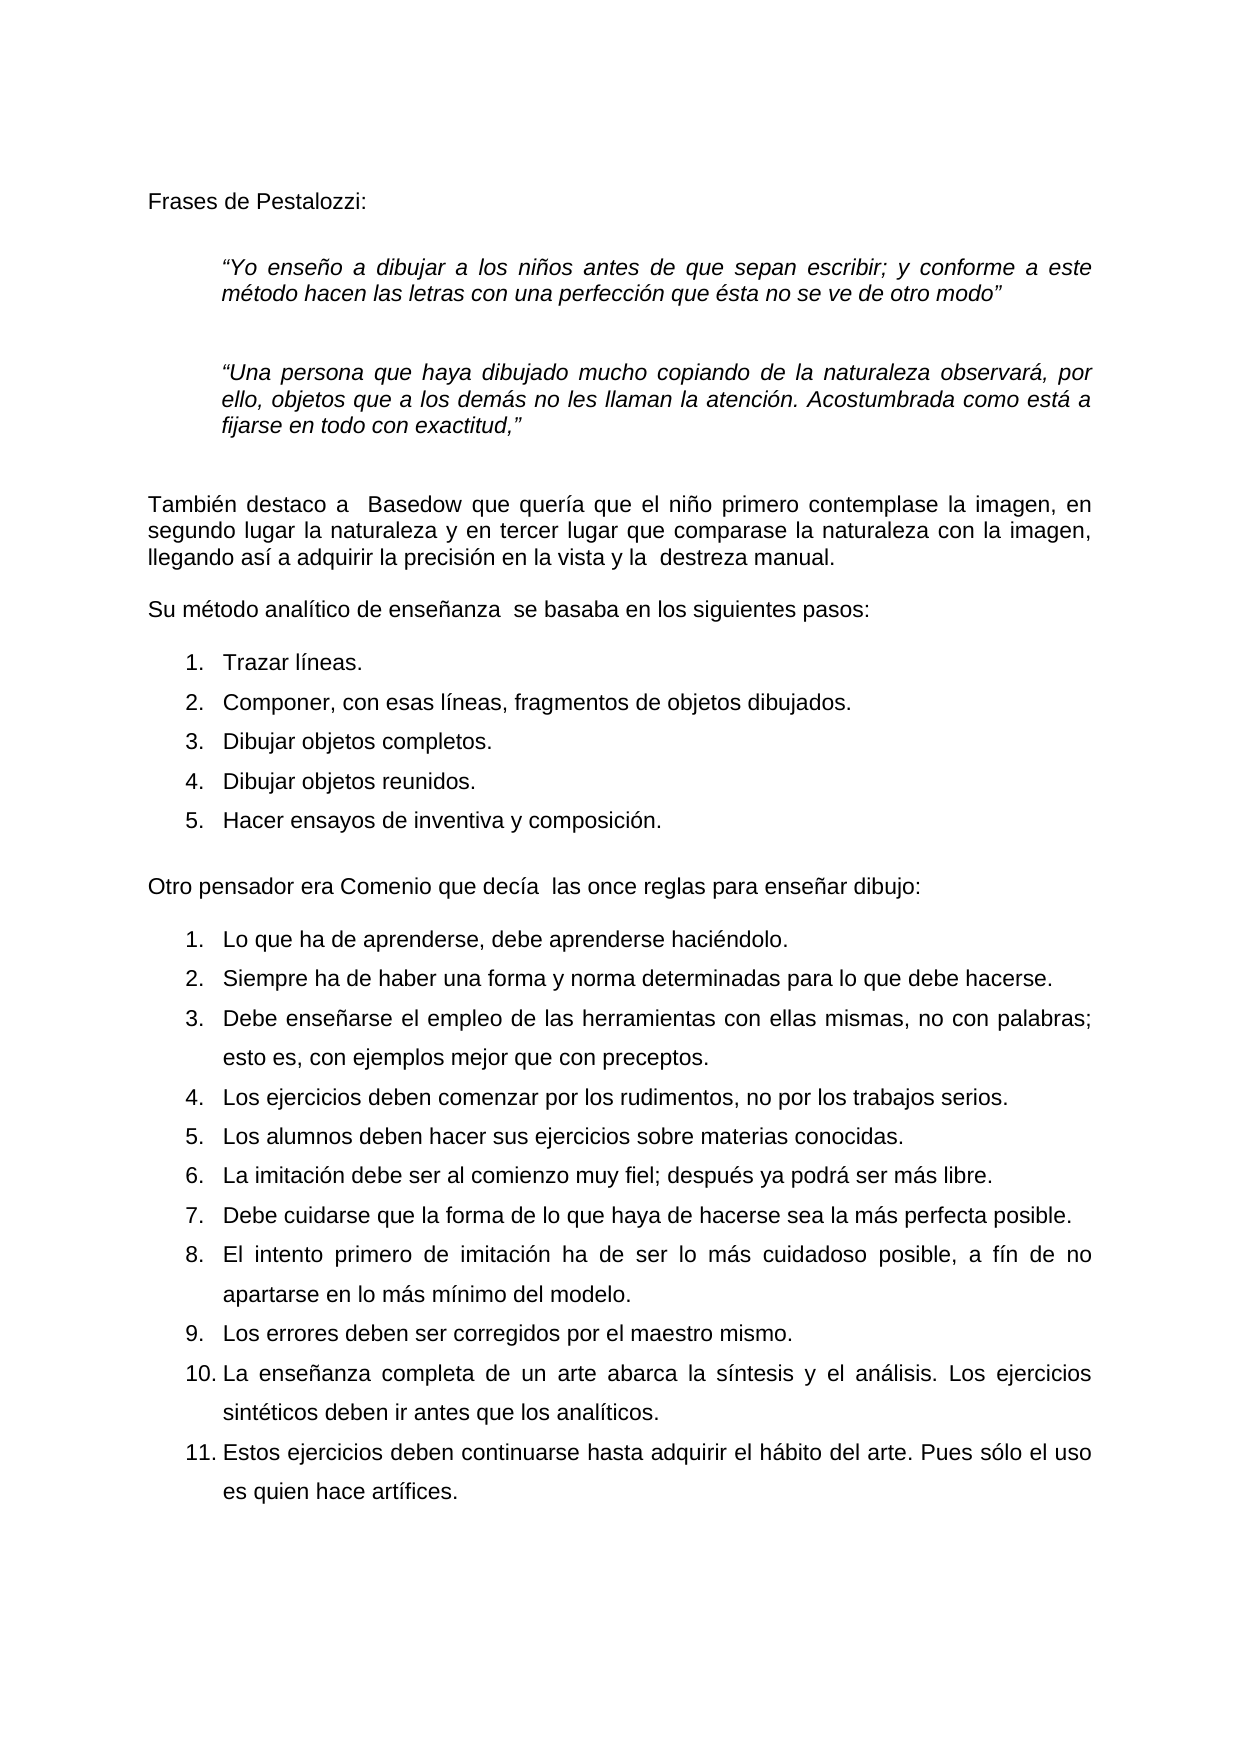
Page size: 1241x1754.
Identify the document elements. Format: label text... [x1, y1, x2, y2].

text Otro pensador era Comenio que decía las once reglas para enseñar dibujo: [148, 873, 1093, 899]
list Debe cuidarse que la forma de lo que haya de hacerse sea la más perfecta posible. [185, 1202, 1093, 1228]
text Su método analítico de enseñanza se basaba en los siguientes pasos: [148, 596, 1093, 623]
list Los errores deben ser corregidos por el maestro mismo. [185, 1320, 1093, 1347]
list Componer, con esas líneas, fragmentos de objetos dibujados. [185, 689, 1093, 715]
list Dibujar objetos completos. [185, 728, 1093, 754]
list La enseñanza completa de un arte abarca la síntesis y el análisis. Los ejercicios sintéticos deben ir antes que los analíticos. [185, 1360, 1093, 1426]
list La imitación debe ser al comienzo muy fiel; después ya podrá ser más libre. [185, 1162, 1093, 1189]
list Hacer ensayos de inventiva y composición. [185, 807, 1093, 833]
list Estos ejercicios deben continuarse hasta adquirir el hábito del arte. Pues sólo el uso es quien hace artífices. [185, 1439, 1093, 1505]
list Lo que ha de aprenderse, debe aprenderse haciéndolo. [185, 926, 1093, 952]
list Los alumnos deben hacer sus ejercicios sobre materias conocidas. [185, 1123, 1093, 1149]
list Los ejercicios deben comenzar por los rudimentos, no por los trabajos serios. [185, 1083, 1093, 1110]
list Trazar líneas. [185, 649, 1093, 676]
list Siempre ha de haber una forma y norma determinadas para lo que debe hacerse. [185, 965, 1093, 991]
list Dibujar objetos reunidos. [185, 768, 1093, 794]
list El intento primero de imitación ha de ser lo más cuidadoso posible, a fín de no apartarse en lo más mínimo del modelo. [185, 1241, 1093, 1307]
list Debe enseñarse el empleo de las herramientas con ellas mismas, no con palabras; esto es, con ejemplos mejor que con preceptos. [185, 1004, 1093, 1070]
text También destaco a Basedow que quería que el niño primero contemplase la imagen, en segundo lugar la naturaleza y en tercer lugar que comparase la naturaleza con la imagen, llegando así a adquirir la precisión en la vista y la destreza manual. [148, 491, 1093, 570]
text “Yo enseño a dibujar a los niños antes de que sepan escribir; y conforme a este método hacen las letras con una perfección que ésta no se ve de otro modo” [221, 254, 1093, 307]
text “Una persona que haya dibujado mucho copiando de la naturaleza observará, por ello, objetos que a los demás no les llaman la atención. Acostumbrada como está a fijarse en todo con exactitud,” [221, 359, 1093, 438]
text Frases de Pestalozzi: [148, 188, 1093, 214]
